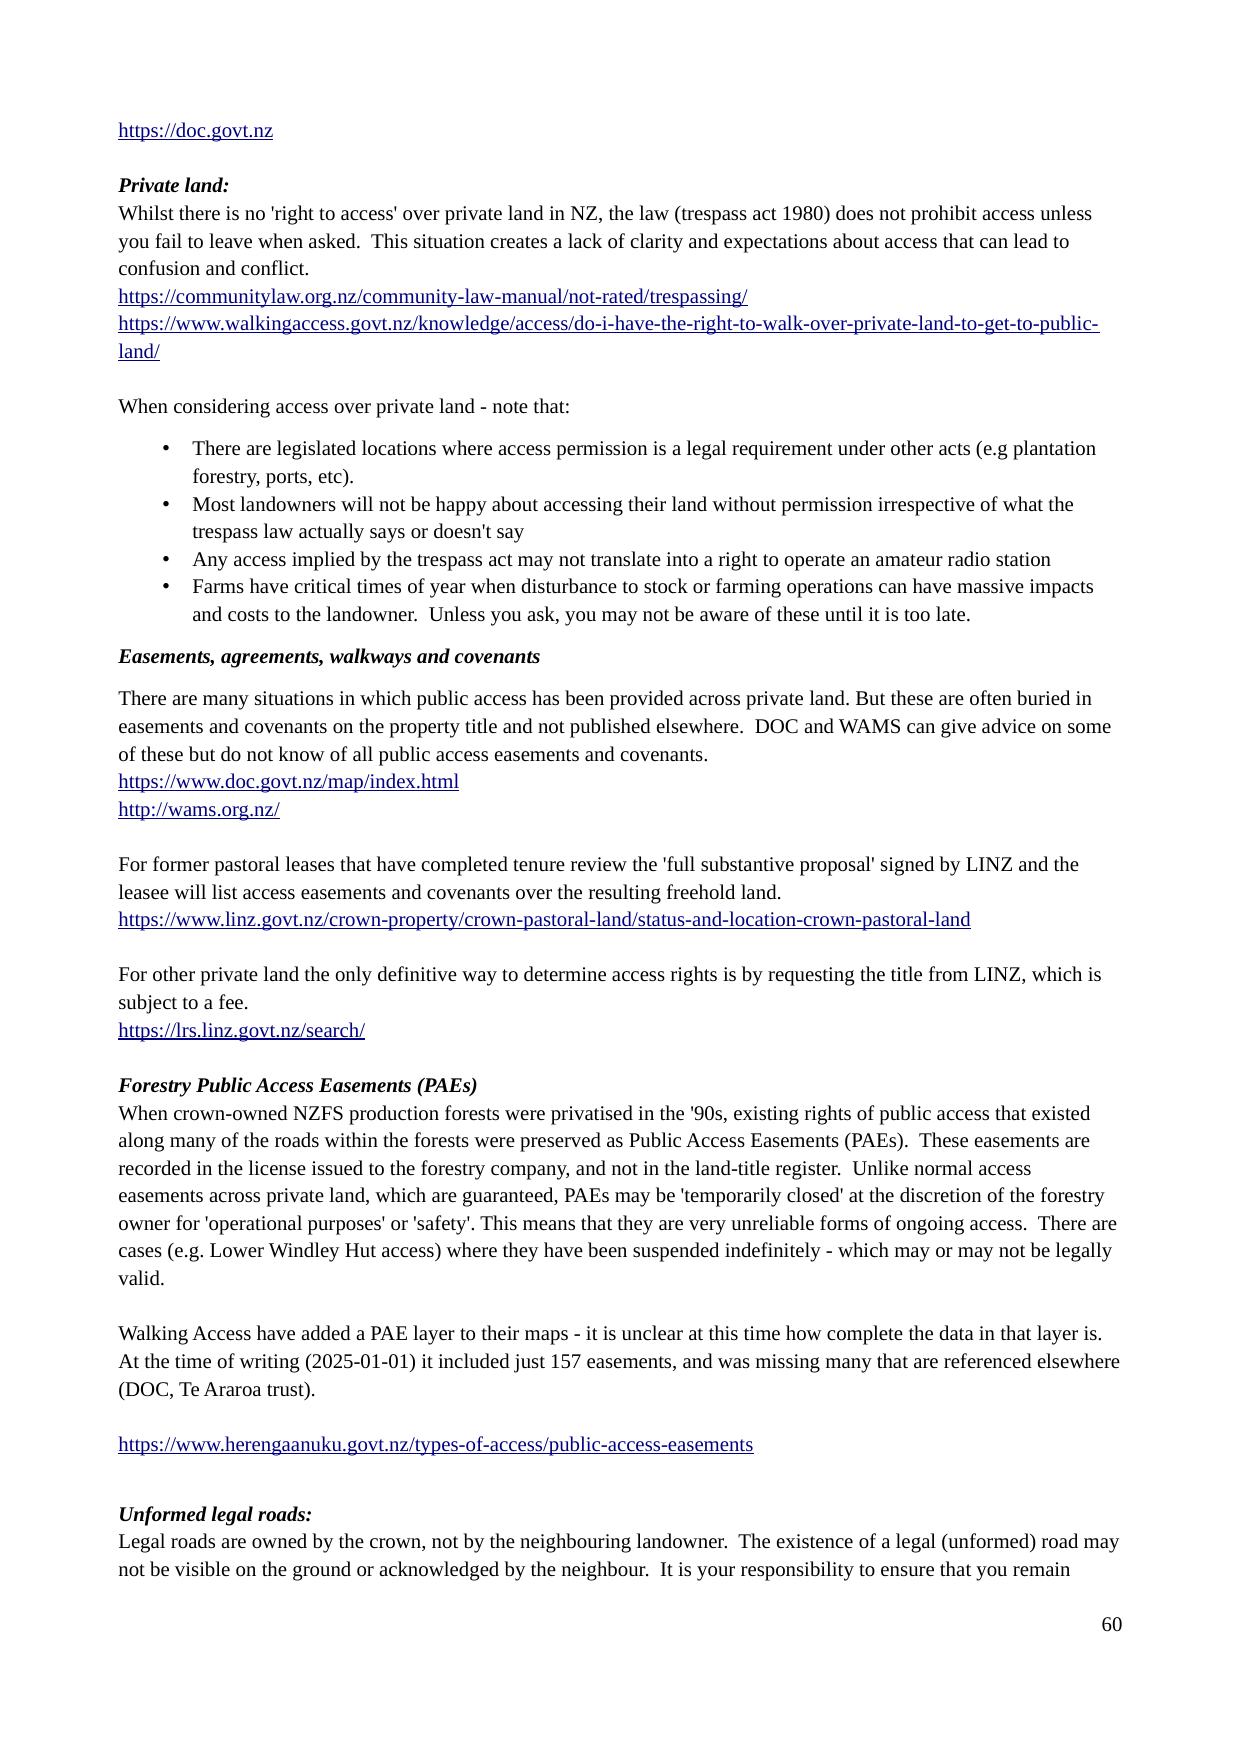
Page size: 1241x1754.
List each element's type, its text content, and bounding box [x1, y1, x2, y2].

text Forestry Public Access Easements (PAEs) [118, 1073, 1122, 1097]
text https://www.linz.govt.nz/crown-property/crown-pastoral-land/status-and-location-crown-pastoral-land [118, 907, 1122, 931]
text There are many situations in which public access has been provided across private land. But these are often buried in easements and covenants on the property title and not published elsewhere. DOC and WAMS can give advice on some of these but do not know of all public access easements and covenants. [118, 686, 1122, 766]
text https://doc.govt.nz [118, 118, 1122, 142]
text Unformed legal roads: Legal roads are owned by the crown, not by the neighbouring landowner. The existence of a legal (unformed) road may not be visible on the ground or acknowledged by the neighbour. It is your responsibility to ensure that you remain [118, 1501, 1122, 1581]
list Farms have critical times of year when disturbance to stock or farming operations can have massive impacts and costs to the landowner. Unless you ask, you may not be aware of these until it is too late. [162, 574, 1122, 626]
text Easements, agreements, walkways and covenants [118, 644, 1122, 668]
text For former pastoral leases that have completed tenure review the 'full substantive proposal' signed by LINZ and the leasee will list access easements and covenants over the resulting freehold land. [118, 852, 1122, 904]
text Whilst there is no 'right to access' over private land in NZ, the law (trespass act 1980) does not prohibit access unless you fail to leave when asked. This situation creates a lack of clarity and expectations about access that can lead to confusion and conflict. https://communitylaw.org.nz/community-law-manual/not-rated/trespassing/ https://www.walkingaccess.govt.nz/knowledge/access/do-i-have-the-right-to-walk-over-private-land-to-get-to-public-land/ When considering access over private land - note that: [118, 201, 1122, 418]
list Most landowners will not be happy about accessing their land without permission irrespective of what the trespass law actually says or doesn't say [162, 492, 1122, 543]
list Any access implied by the trespass act may not translate into a right to operate an amateur radio station [162, 547, 1122, 571]
text https://www.herengaanuku.govt.nz/types-of-access/public-access-easements [118, 1432, 1122, 1456]
text For other private land the only definitive way to determine access rights is by requesting the title from LINZ, which is subject to a fee. [118, 962, 1122, 1014]
text When crown-owned NZFS production forests were privatised in the '90s, existing rights of public access that existed along many of the roads within the forests were preserved as Public Access Easements (PAEs). These easements are recorded in the license issued to the forestry company, and not in the land-title register. Unlike normal access easements across private land, which are guaranteed, PAEs may be 'temporarily closed' at the discretion of the forestry owner for 'operational purposes' or 'safety'. This means that they are very unreliable forms of ongoing access. There are cases (e.g. Lower Windley Hut access) where they have been suspended indefinitely - which may or may not be legally valid. [118, 1100, 1122, 1290]
text https://lrs.linz.govt.nz/search/ [118, 1018, 1122, 1042]
list There are legislated locations where access permission is a legal requirement under other acts (e.g plantation forestry, ports, etc). [162, 436, 1122, 488]
text Private land: [118, 173, 1122, 197]
text Walking Access have added a PAE layer to their maps - it is unclear at this time how complete the data in that layer is. At the time of writing (2025-01-01) it included just 157 easements, and was missing many that are referenced elsewhere (DOC, Te Araroa trust). [118, 1321, 1122, 1401]
text https://www.doc.govt.nz/map/index.html http://wams.org.nz/ [118, 769, 1122, 821]
